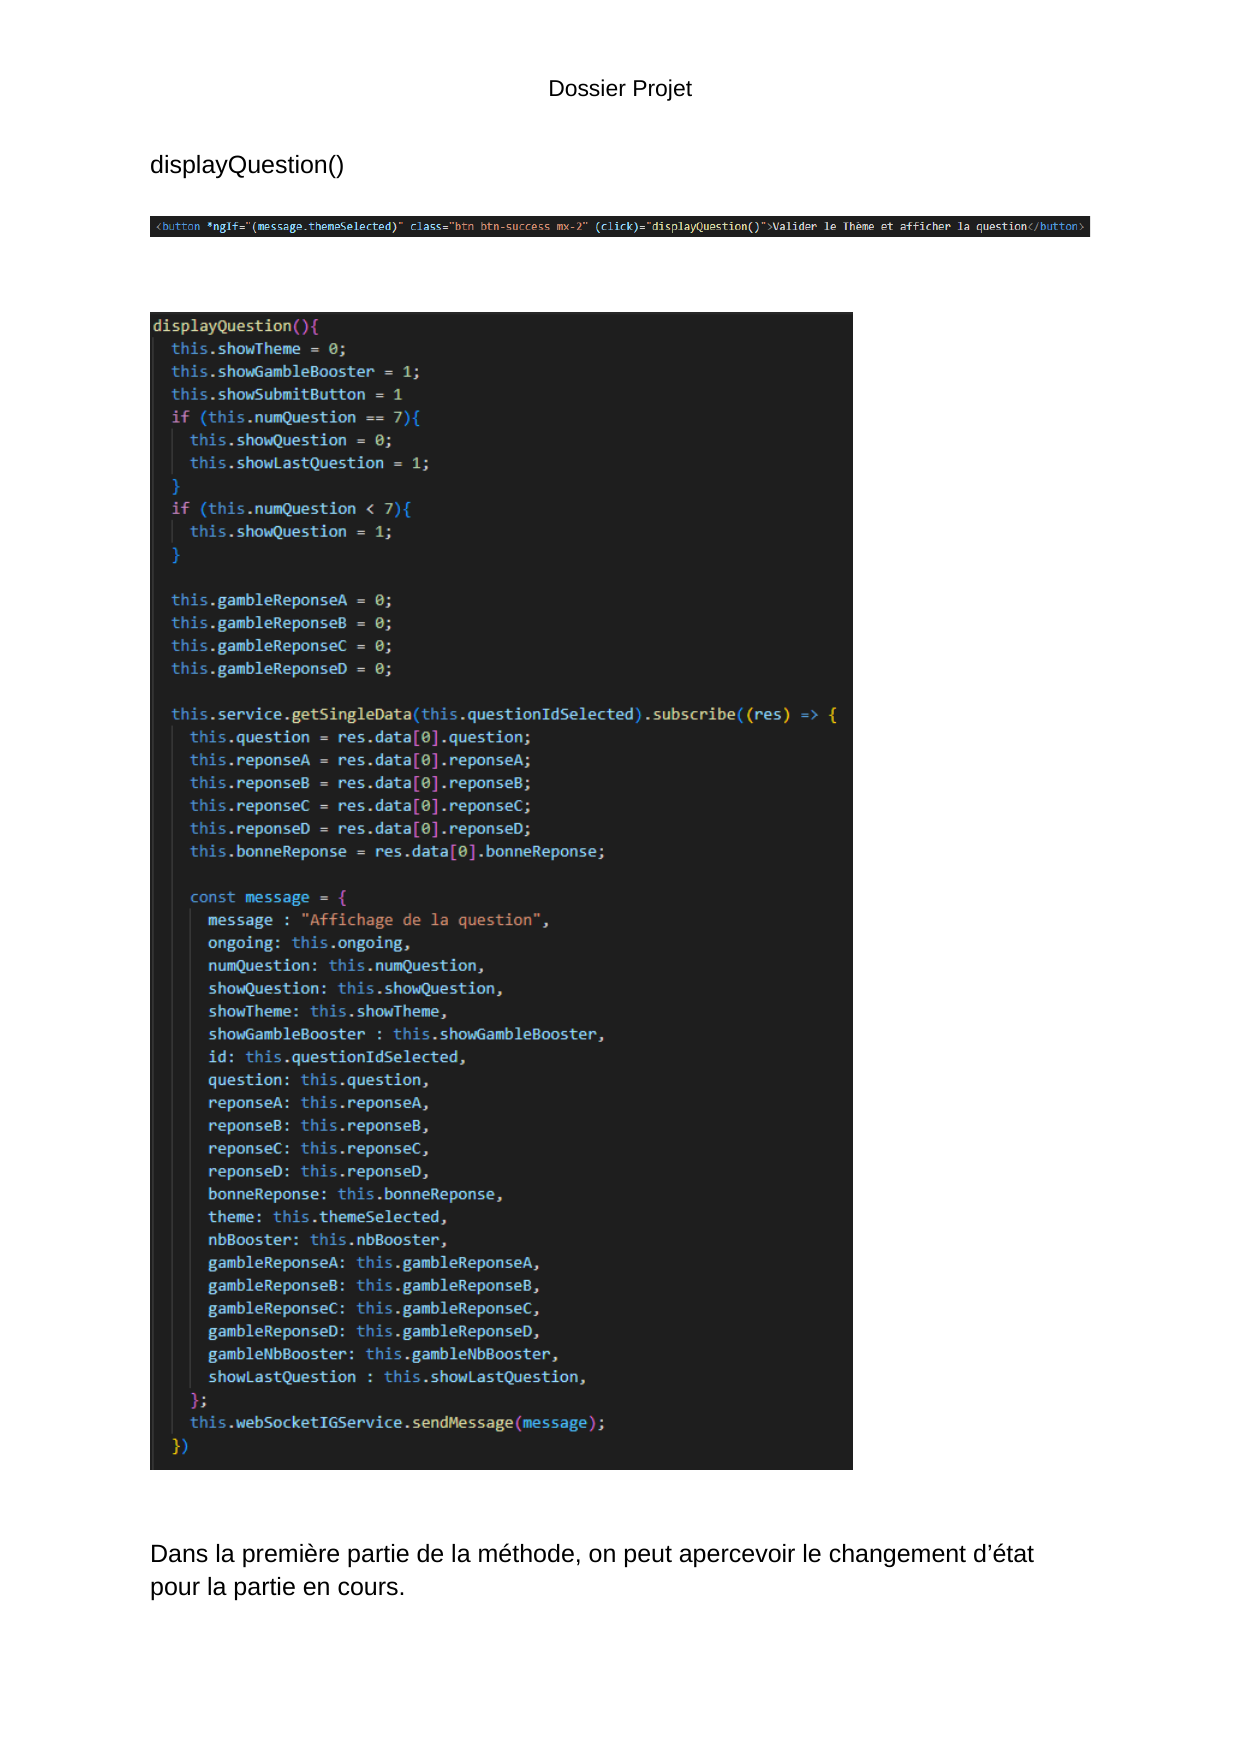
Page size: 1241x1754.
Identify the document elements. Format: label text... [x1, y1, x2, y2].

picture [150, 312, 853, 1470]
text Dans la première partie de la méthode, on peut apercevoir le changement d’état pour la partie en cours. [150, 1539, 1090, 1601]
picture [150, 216, 1091, 237]
text displayQuestion() [150, 150, 1090, 179]
